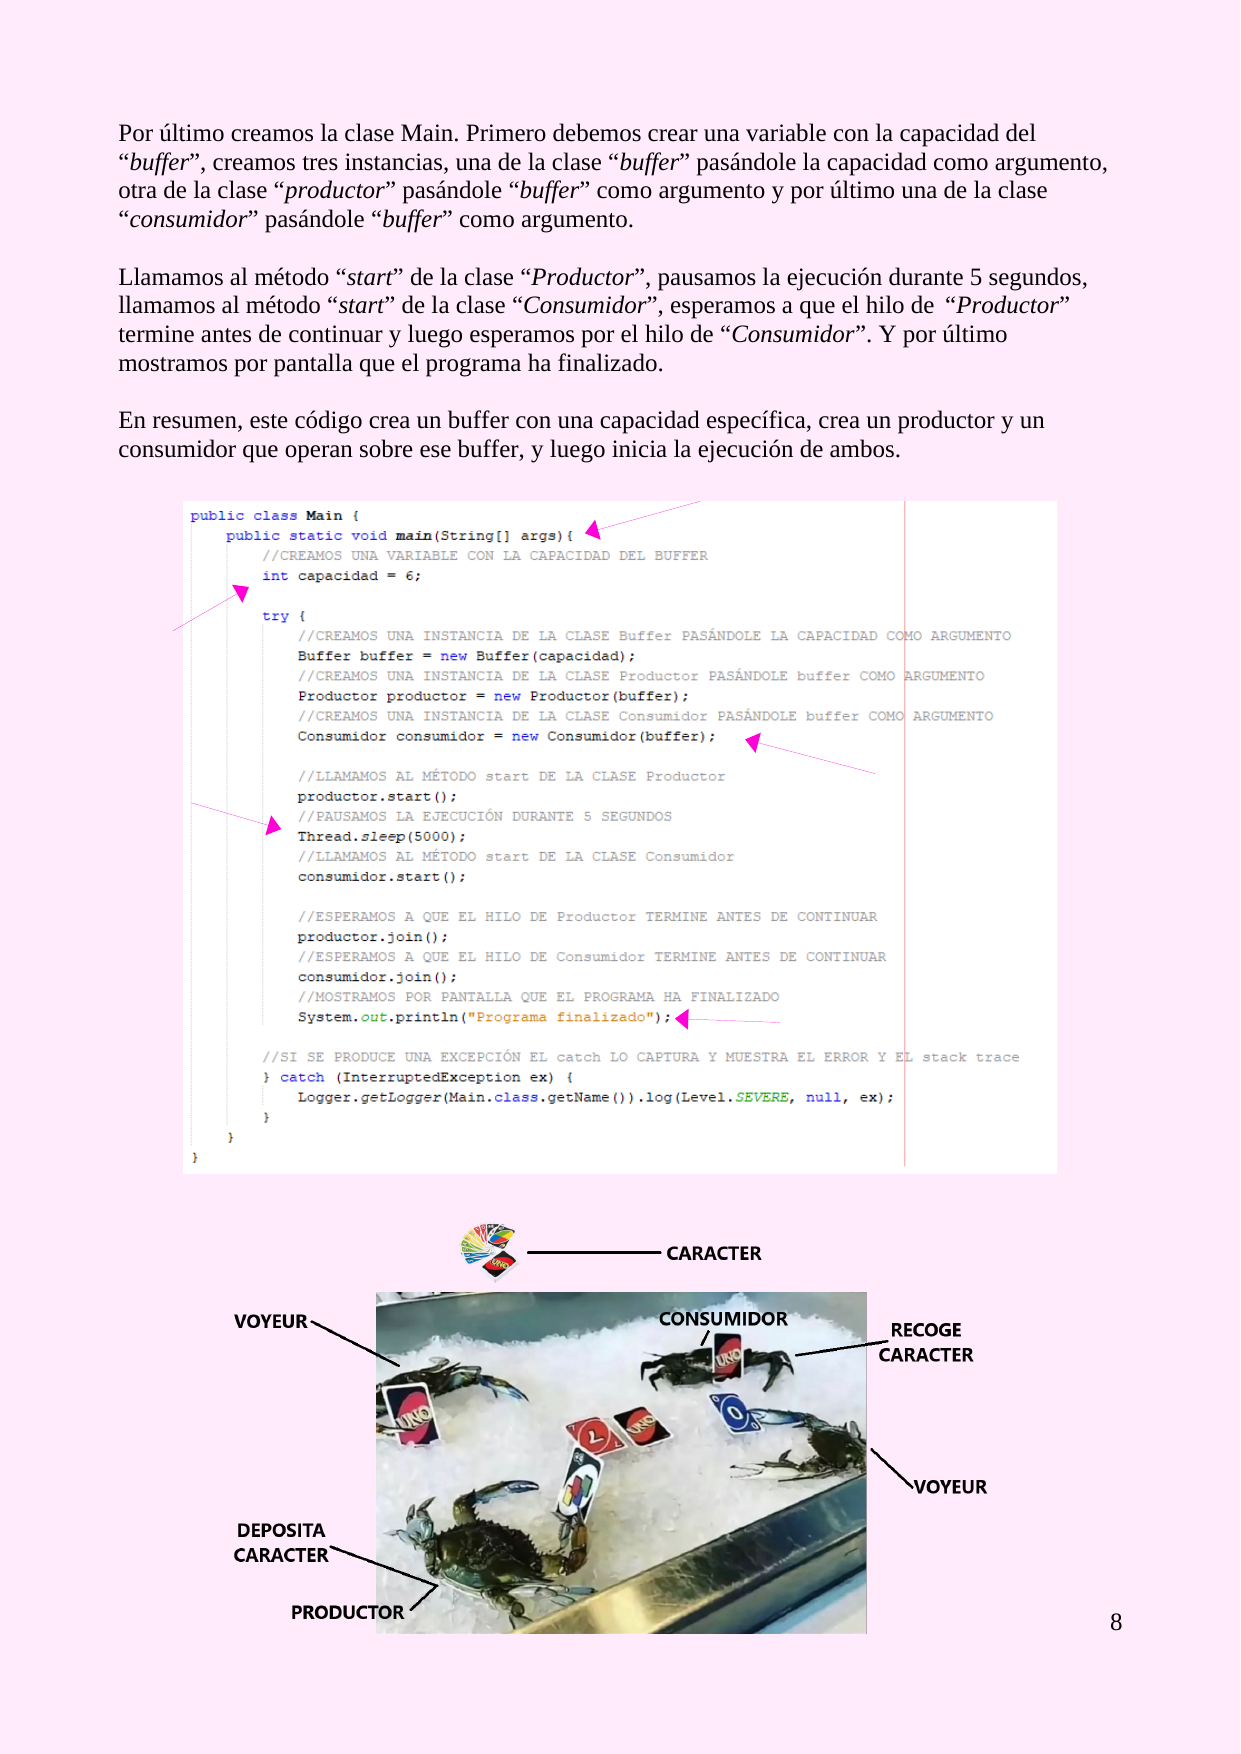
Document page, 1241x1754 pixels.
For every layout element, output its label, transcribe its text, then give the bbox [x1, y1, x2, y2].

picture [183, 501, 1058, 1174]
text En resumen, este código crea un buffer con una capacidad específica, crea un productor y un consumidor que operan sobre ese buffer, y luego inicia la ejecución de ambos. [118, 406, 1122, 463]
picture [218, 1212, 1022, 1634]
text Por último creamos la clase Main. Primero debemos crear una variable con la capacidad del “buffer”, creamos tres instancias, una de la clase “buffer” pasándole la capacidad como argumento, otra de la clase “productor” pasándole “buffer” como argumento y por último una de la clase “consumidor” pasándole “buffer” como argumento. [118, 118, 1122, 233]
text Llamamos al método “start” de la clase “Productor”, pausamos la ejecución durante 5 segundos, llamamos al método “start” de la clase “Consumidor”, esperamos a que el hilo de “Productor” termine antes de continuar y luego esperamos por el hilo de “Consumidor”. Y por último mostramos por pantalla que el programa ha finalizado. [118, 262, 1122, 377]
